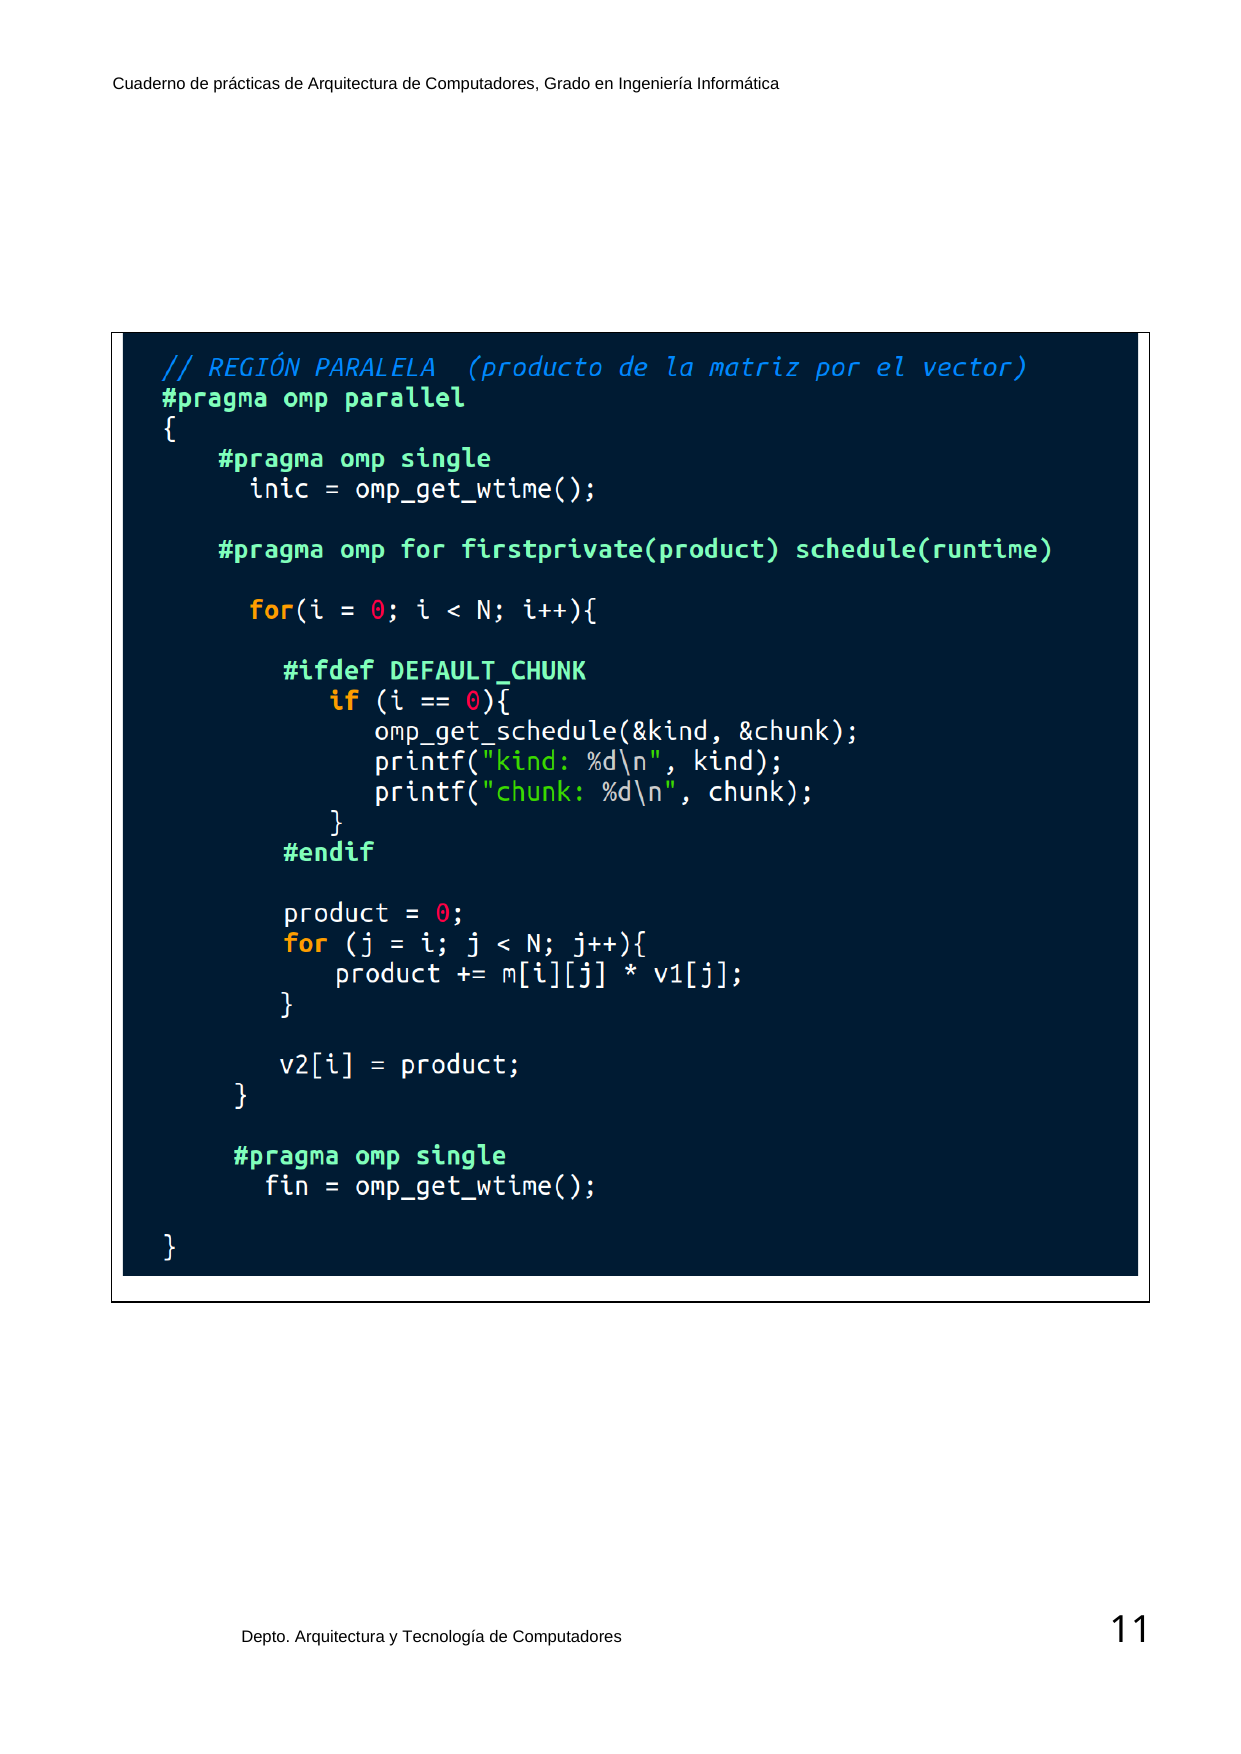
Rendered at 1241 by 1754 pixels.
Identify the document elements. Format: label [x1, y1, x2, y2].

table_header [112, 333, 1149, 1301]
picture [122, 333, 1139, 1276]
